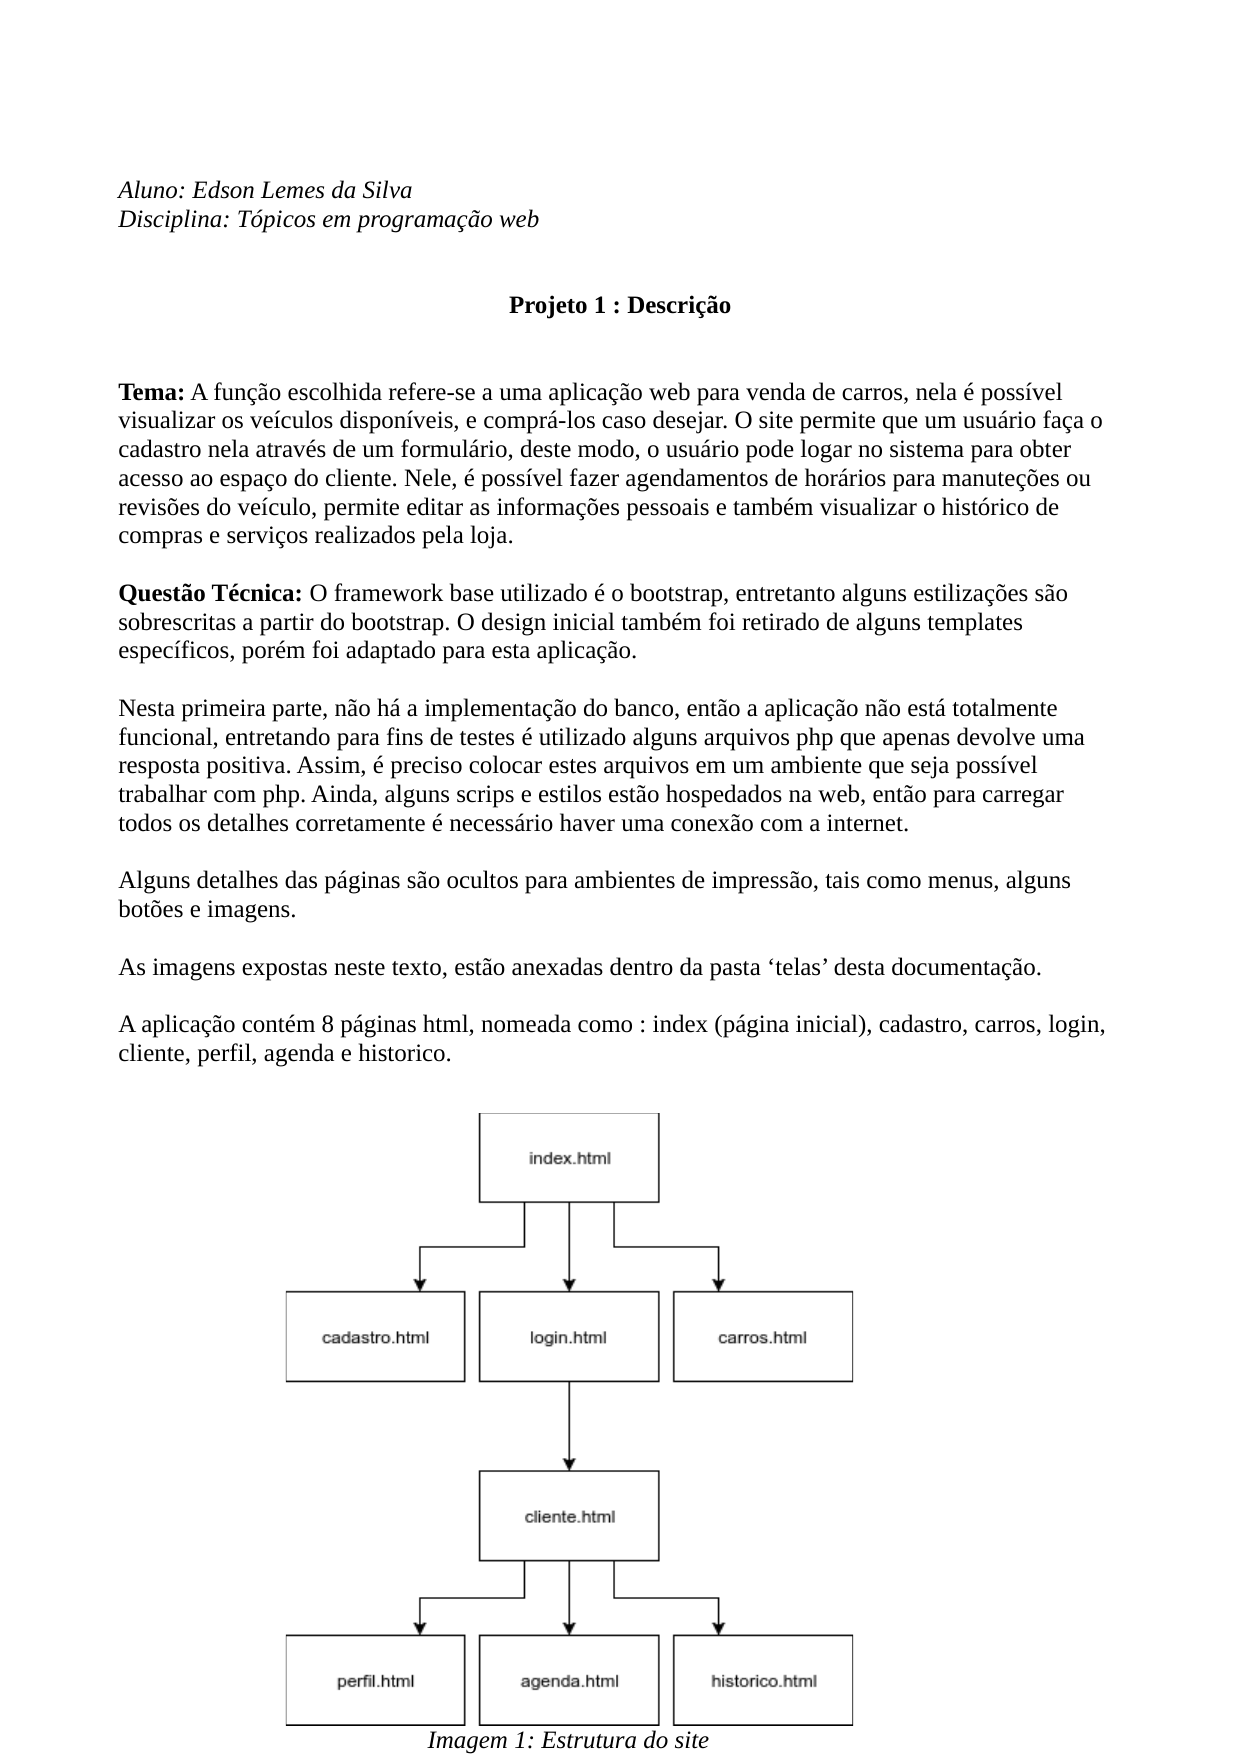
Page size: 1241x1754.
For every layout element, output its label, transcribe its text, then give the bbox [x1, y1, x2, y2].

text Tema: A função escolhida refere-se a uma aplicação web para venda de carros, nela é possível visualizar os veículos disponíveis, e comprá-los caso desejar. O site permite que um usuário faça o cadastro nela através de um formulário, deste modo, o usuário pode logar no sistema para obter acesso ao espaço do cliente. Nele, é possível fazer agendamentos de horários para manuteções ou revisões do veículo, permite editar as informações pessoais e também visualizar o histórico de compras e serviços realizados pela loja. [118, 377, 1122, 549]
text Alguns detalhes das páginas são ocultos para ambientes de impressão, tais como menus, alguns botões e imagens. [118, 866, 1122, 923]
text Imagem 1: Estrutura do site [286, 1726, 853, 1754]
text Nesta primeira parte, não há a implementação do banco, então a aplicação não está totalmente funcional, entretando para fins de testes é utilizado alguns arquivos php que apenas devolve uma resposta positiva. Assim, é preciso colocar estes arquivos em um ambiente que seja possível trabalhar com php. Ainda, alguns scrips e estilos estão hospedados na web, então para carregar todos os detalhes corretamente é necessário haver uma conexão com a internet. [118, 693, 1122, 837]
text As imagens expostas neste texto, estão anexadas dentro da pasta ‘telas’ desta documentação. [118, 952, 1122, 981]
text A aplicação contém 8 páginas html, nomeada como : index (página inicial), cadastro, carros, login, cliente, perfil, agenda e historico. [118, 1009, 1122, 1067]
text Aluno: Edson Lemes da Silva [118, 176, 1122, 204]
text Disciplina: Tópicos em programação web [118, 204, 1122, 233]
text Questão Técnica: O framework base utilizado é o bootstrap, entretanto alguns estilizações são sobrescritas a partir do bootstrap. O design inicial também foi retirado de alguns templates específicos, porém foi adaptado para esta aplicação. [118, 578, 1122, 664]
text Projeto 1 : Descrição [118, 291, 1122, 319]
picture [285, 1113, 854, 1726]
